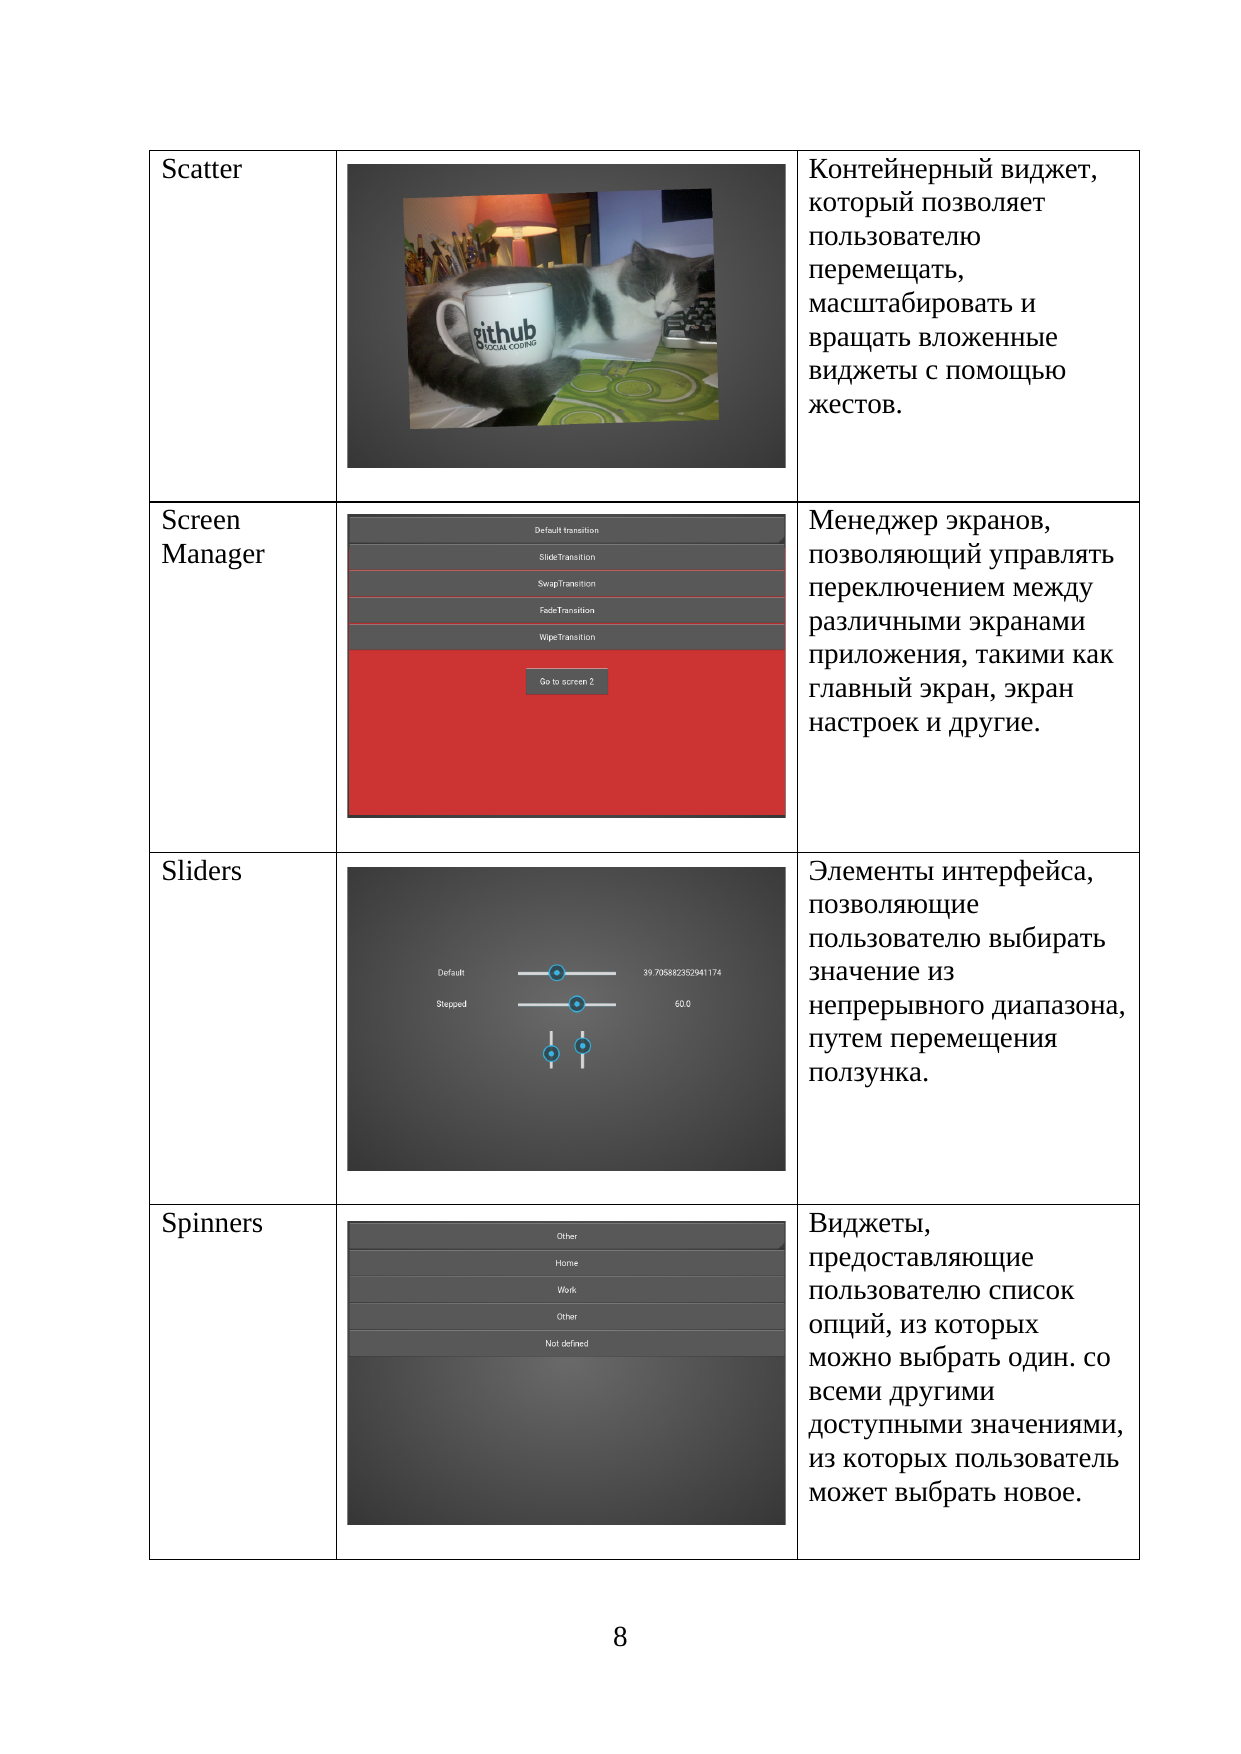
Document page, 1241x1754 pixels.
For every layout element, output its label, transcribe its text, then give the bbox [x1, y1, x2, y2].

table_cell [337, 1205, 797, 1558]
table_cell Виджеты, предоставляющие пользователю список опций, из которых можно выбрать один. со всеми другими доступными значениями, из которых пользователь может выбрать новое. [798, 1205, 1139, 1558]
picture [347, 164, 786, 468]
table_cell [337, 853, 797, 1204]
table_cell Менеджер экранов, позволяющий управлять переключением между различными экранами приложения, такими как главный экран, экран настроек и другие. [798, 503, 1139, 852]
table_cell Screen Manager [150, 503, 336, 852]
picture [347, 867, 786, 1171]
table_cell [337, 503, 797, 852]
table_cell Spinners [150, 1205, 336, 1558]
table_cell Контейнерный виджет, который позволяет пользователю перемещать, масштабировать и вращать вложенные виджеты с помощью жестов. [798, 151, 1139, 501]
table_cell [337, 151, 797, 501]
table_cell Scatter [150, 151, 336, 501]
picture [347, 514, 786, 818]
table_cell Элементы интерфейса, позволяющие пользователю выбирать значение из непрерывного диапазона, путем перемещения ползунка. [798, 853, 1139, 1204]
table_cell Sliders [150, 853, 336, 1204]
picture [347, 1221, 786, 1525]
